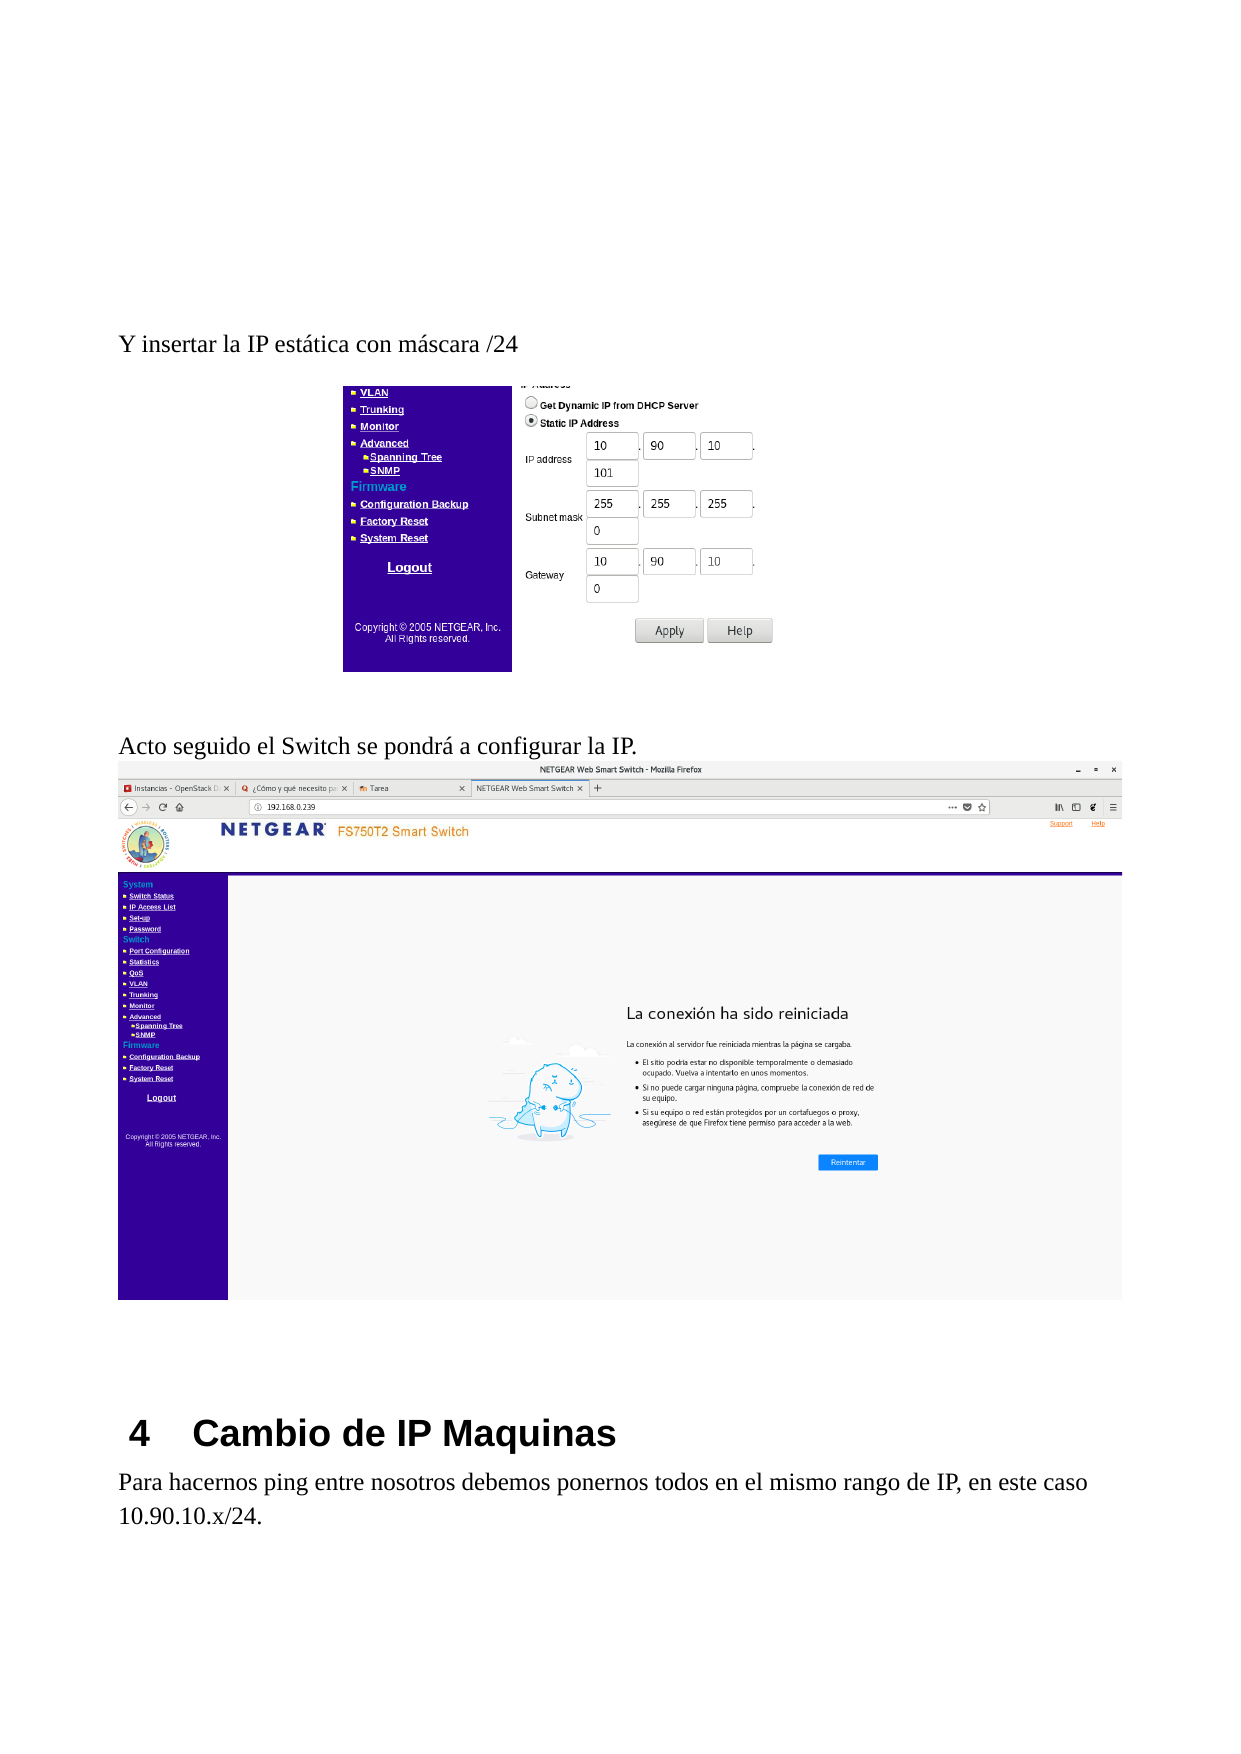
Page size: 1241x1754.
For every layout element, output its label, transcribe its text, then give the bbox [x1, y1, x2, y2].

text Y insertar la IP estática con máscara /24 [118, 329, 1122, 358]
picture [118, 760, 1123, 1300]
text Para hacernos ping entre nosotros debemos ponernos todos en el mismo rango de IP, en este caso 10.90.10.x/24. [118, 1467, 1122, 1530]
subtitle Cambio de IP Maquinas [118, 1411, 1122, 1454]
text Acto seguido el Switch se pondrá a configurar la IP. [118, 731, 1122, 760]
